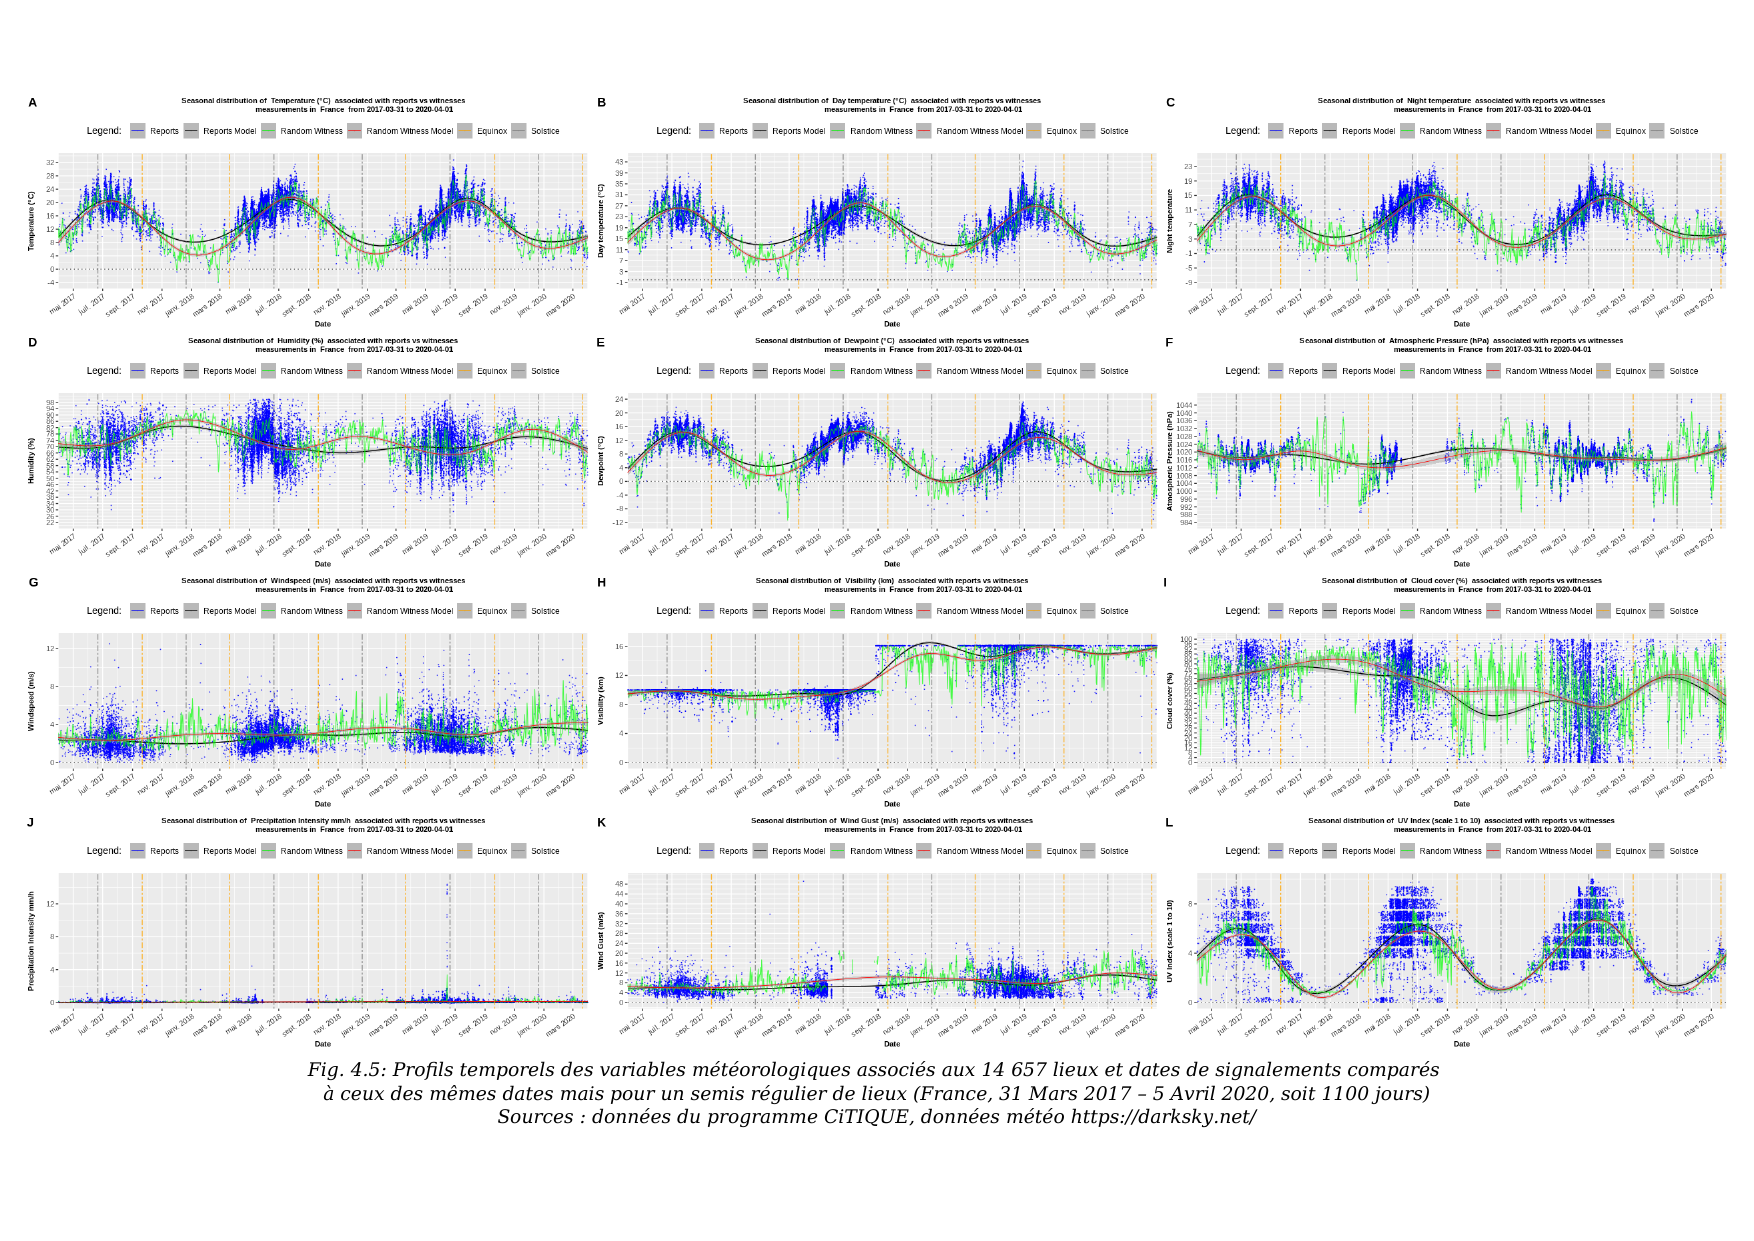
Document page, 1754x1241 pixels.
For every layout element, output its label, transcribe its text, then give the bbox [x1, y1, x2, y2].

text Fig. 4.5: Profils temporels des variables météorologiques associés aux 14 657 lieux et dates de signalements comparés à ceux des mêmes dates mais pour un semis régulier de lieux (France, 31 Mars 2017 – 5 Avril 2020, soit 1100 jours) Sources : données du programme CiTIQUE, données météo https://darksky.net/ [24, 1053, 1730, 1128]
picture [23, 93, 1730, 1053]
